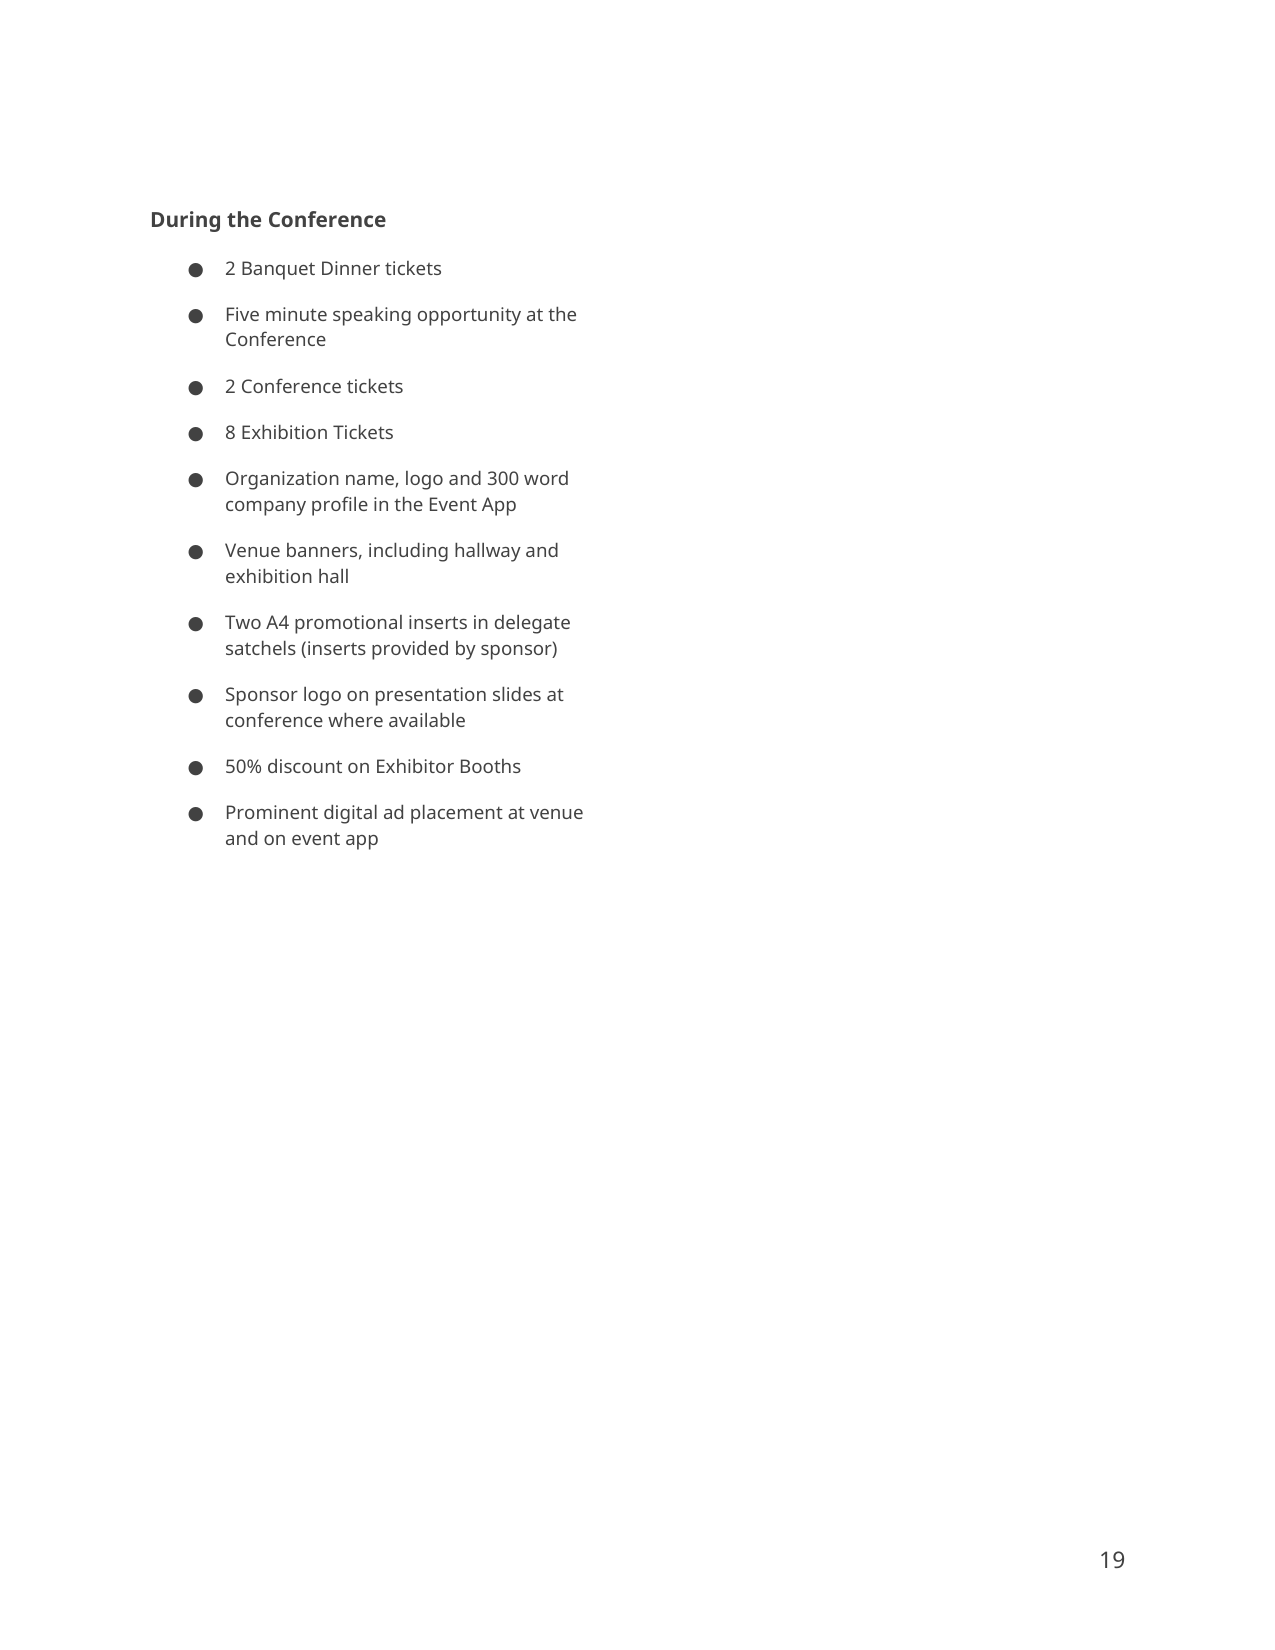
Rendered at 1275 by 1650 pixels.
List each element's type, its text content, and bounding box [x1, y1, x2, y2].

list 50% discount on Exhibitor Booths [187, 753, 600, 779]
list Organization name, logo and 300 word company profile in the Event App [187, 466, 600, 517]
text During the Conference [150, 206, 1125, 234]
list Sponsor logo on presentation slides at conference where available [187, 681, 600, 732]
list Two A4 promotional inserts in delegate satchels (inserts provided by sponsor) [187, 609, 600, 661]
list Five minute speaking opportunity at the Conference [187, 301, 600, 352]
list 2 Banquet Dinner tickets [187, 255, 600, 280]
list Venue banners, including hallway and exhibition hall [187, 538, 600, 589]
list 2 Conference tickets [187, 373, 600, 398]
list 8 Exhibition Tickets [187, 419, 600, 445]
list Prominent digital ad placement at venue and on event app [187, 799, 600, 851]
